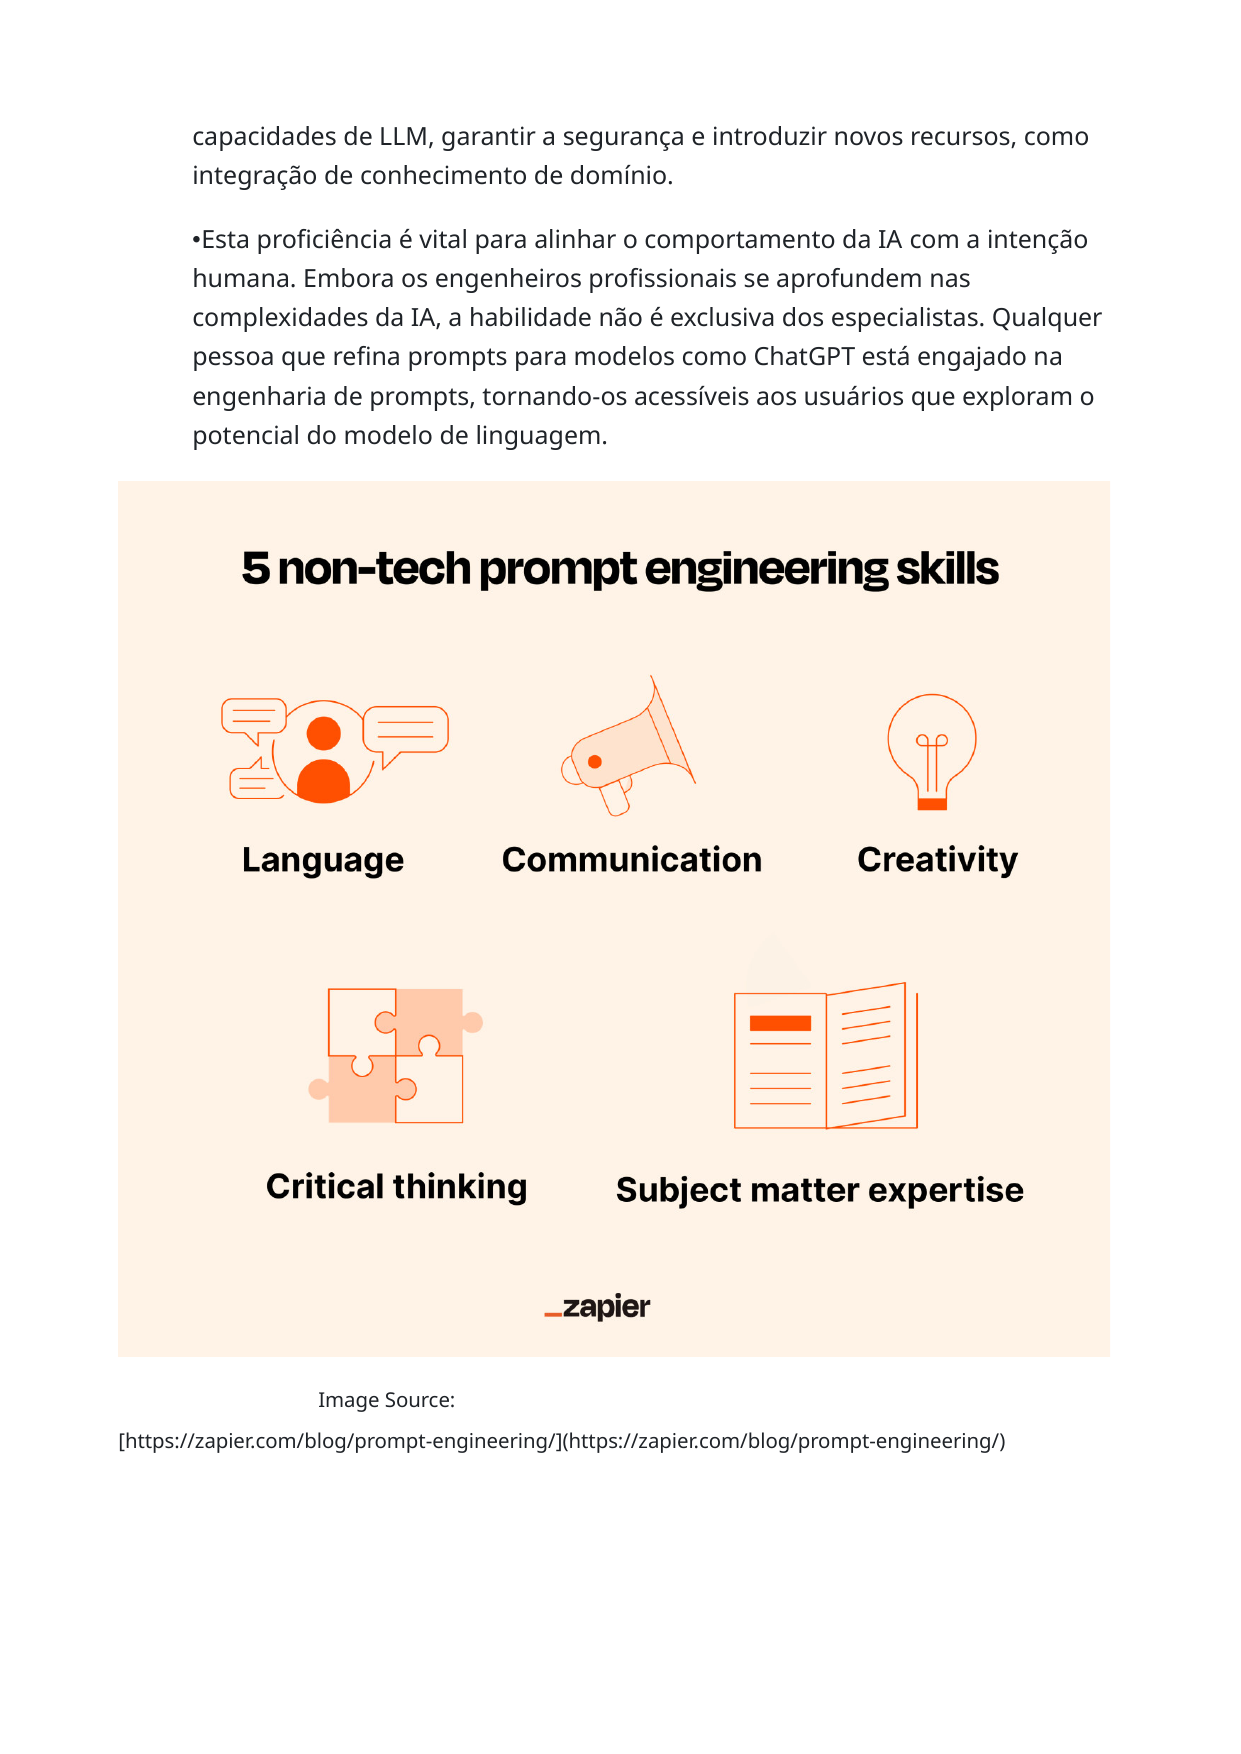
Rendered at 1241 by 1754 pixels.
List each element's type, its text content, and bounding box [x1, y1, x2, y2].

text Image Source: [https://zapier.com/blog/prompt-engineering/](https://zapier.com/blog/prompt-engineering/) [118, 1386, 1122, 1454]
list Esta proficiência é vital para alinhar o comportamento da IA ​​com a intenção humana. Embora os engenheiros profissionais se aprofundem nas complexidades da IA, a habilidade não é exclusiva dos especialistas. Qualquer pessoa que refina prompts para modelos como ChatGPT está engajado na engenharia de prompts, tornando-os acessíveis aos usuários que exploram o potencial do modelo de linguagem. [118, 221, 1122, 451]
picture [118, 481, 1111, 1357]
list capacidades de LLM, garantir a segurança e introduzir novos recursos, como integração de conhecimento de domínio. [118, 118, 1122, 191]
